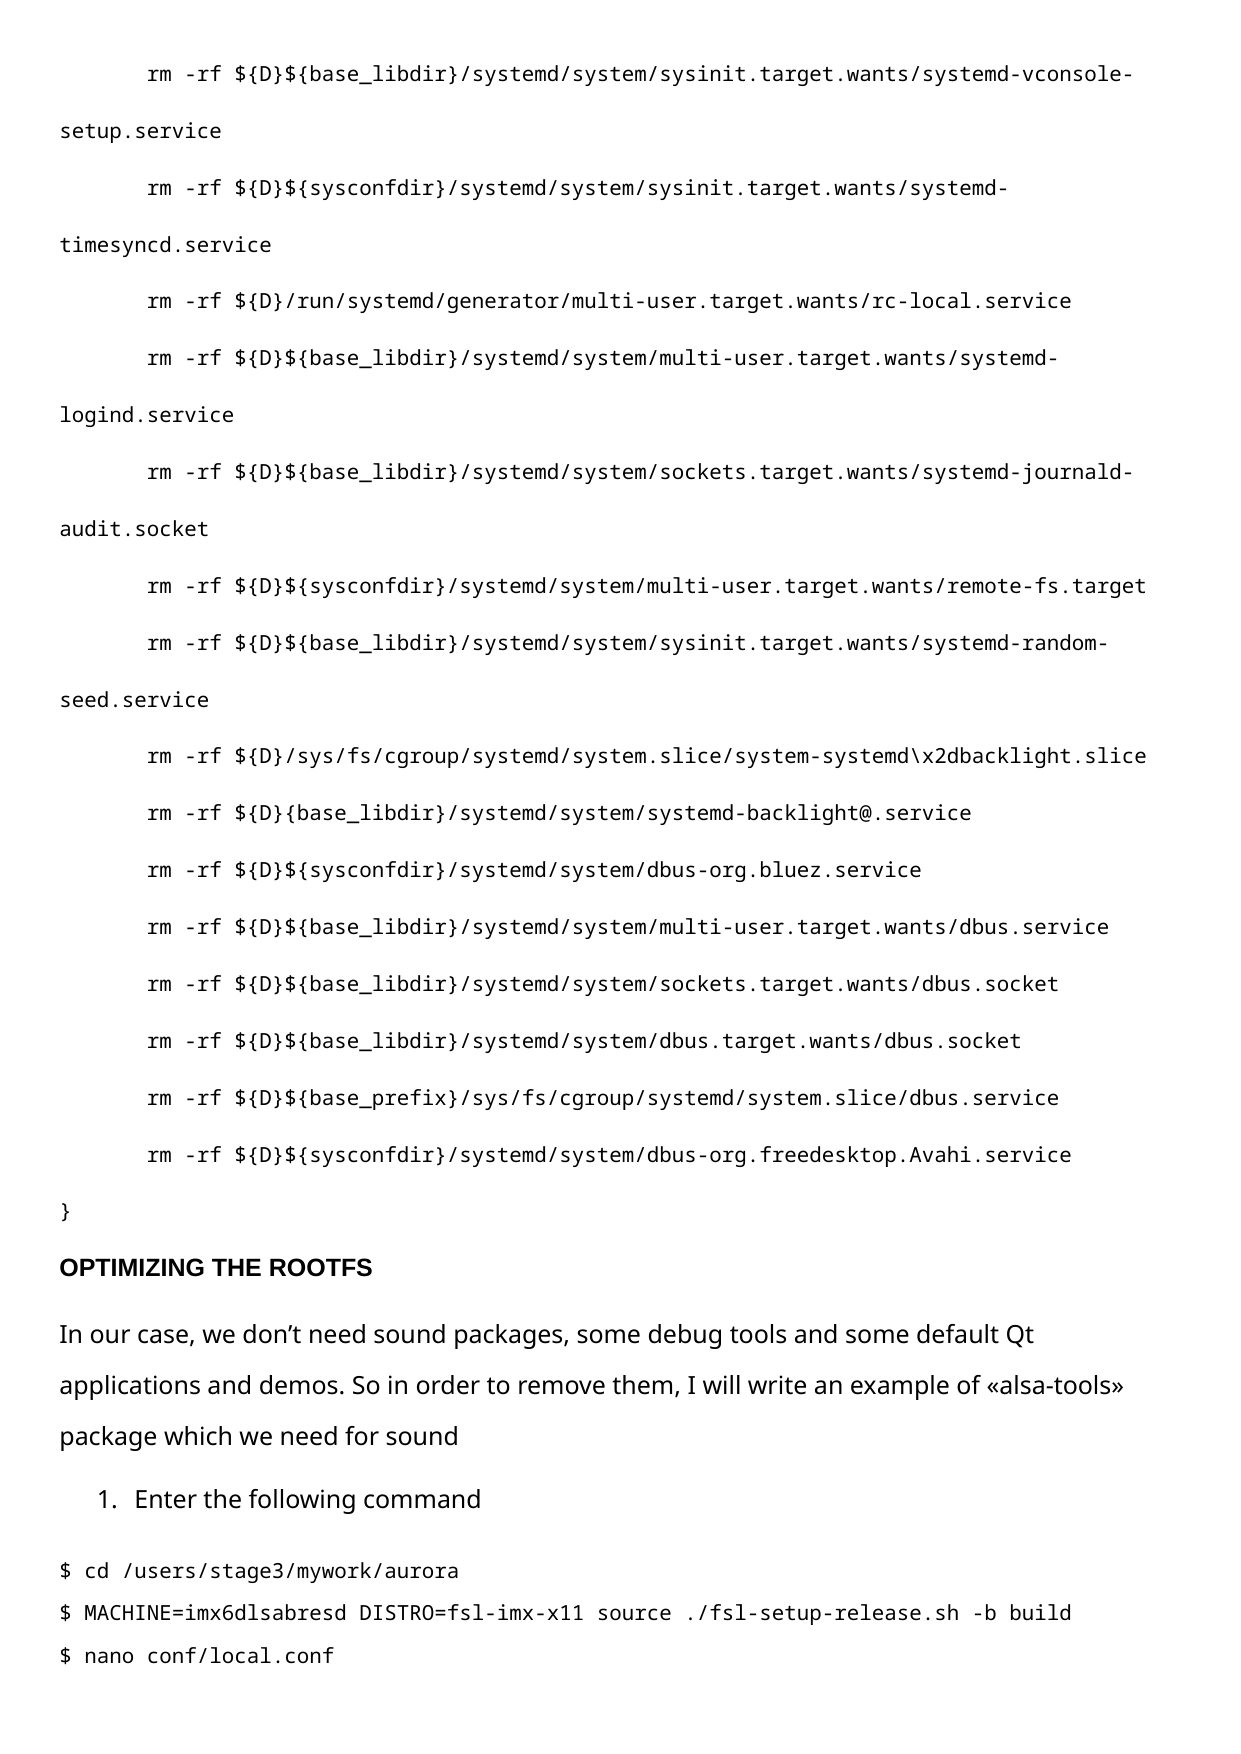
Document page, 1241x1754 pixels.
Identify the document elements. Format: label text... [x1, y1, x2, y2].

text rm -rf ${D}/sys/fs/cgroup/systemd/system.slice/system-systemd\x2dbacklight.slice [59, 742, 1181, 770]
text In our case, we don’t need sound packages, some debug tools and some default Qt applications and demos. So in order to remove them, I will write an example of «alsa-tools» package which we need for sound [59, 1317, 1181, 1453]
text rm -rf ${D}${sysconfdir}/systemd/system/multi-user.target.wants/remote-fs.target [59, 571, 1181, 599]
text $ nano conf/local.conf [59, 1641, 1181, 1669]
text rm -rf ${D}${sysconfdir}/systemd/system/dbus-org.bluez.service [59, 855, 1181, 884]
text } [59, 1197, 1181, 1225]
text $ cd /users/stage3/mywork/aurora [59, 1556, 1181, 1584]
text rm -rf ${D}${base_libdir}/systemd/system/sysinit.target.wants/systemd-vconsole-setup.service [59, 59, 1181, 144]
text rm -rf ${D}${base_libdir}/systemd/system/sysinit.target.wants/systemd-random-seed.service [59, 628, 1181, 713]
subtitle OPTIMIZING THE ROOTFS [59, 1253, 1181, 1282]
text rm -rf ${D}/run/systemd/generator/multi-user.target.wants/rc-local.service [59, 287, 1181, 315]
text rm -rf ${D}${base_libdir}/systemd/system/sockets.target.wants/dbus.socket [59, 969, 1181, 997]
text rm -rf ${D}${sysconfdir}/systemd/system/dbus-org.freedesktop.Avahi.service [59, 1140, 1181, 1168]
text rm -rf ${D}${base_libdir}/systemd/system/multi-user.target.wants/dbus.service [59, 912, 1181, 941]
text rm -rf ${D}${sysconfdir}/systemd/system/sysinit.target.wants/systemd-timesyncd.service [59, 173, 1181, 258]
text rm -rf ${D}${base_libdir}/systemd/system/dbus.target.wants/dbus.socket [59, 1026, 1181, 1054]
text rm -rf ${D}{base_libdir}/systemd/system/systemd-backlight@.service [59, 798, 1181, 827]
text rm -rf ${D}${base_libdir}/systemd/system/multi-user.target.wants/systemd-logind.service [59, 343, 1181, 429]
text rm -rf ${D}${base_libdir}/systemd/system/sockets.target.wants/systemd-journald-audit.socket [59, 457, 1181, 542]
text $ MACHINE=imx6dlsabresd DISTRO=fsl-imx-x11 source ./fsl-setup-release.sh -b build [59, 1598, 1181, 1627]
text rm -rf ${D}${base_prefix}/sys/fs/cgroup/systemd/system.slice/dbus.service [59, 1083, 1181, 1111]
list Enter the following command [97, 1482, 1181, 1516]
